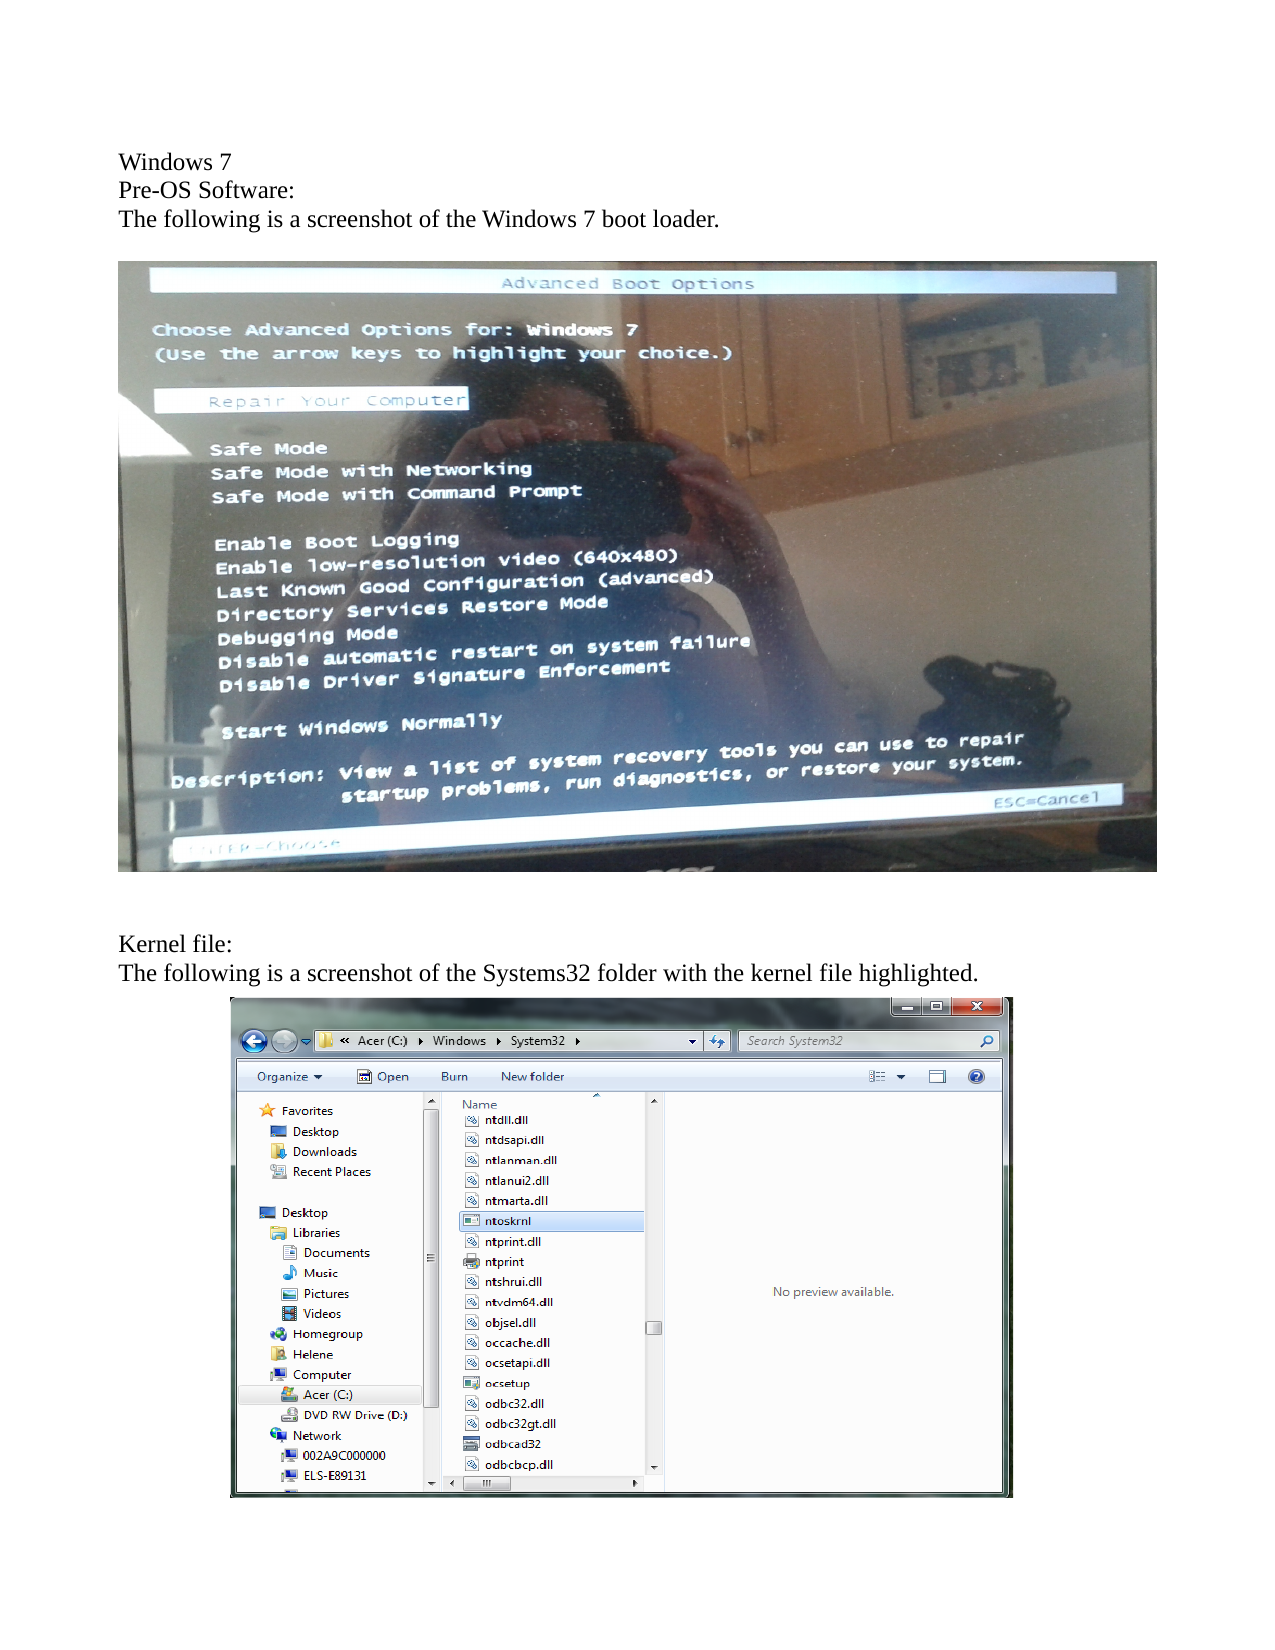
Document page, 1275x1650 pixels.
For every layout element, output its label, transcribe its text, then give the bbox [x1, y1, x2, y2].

text The following is a screenshot of the Windows 7 boot loader. [118, 204, 1157, 233]
text Pre-OS Software: [118, 176, 1157, 204]
picture [118, 261, 1157, 872]
picture [230, 997, 1014, 1498]
text The following is a screenshot of the Systems32 folder with the kernel file highlighted. [118, 958, 1157, 987]
text Windows 7 [118, 147, 1157, 176]
text Kernel file: [118, 929, 1157, 958]
